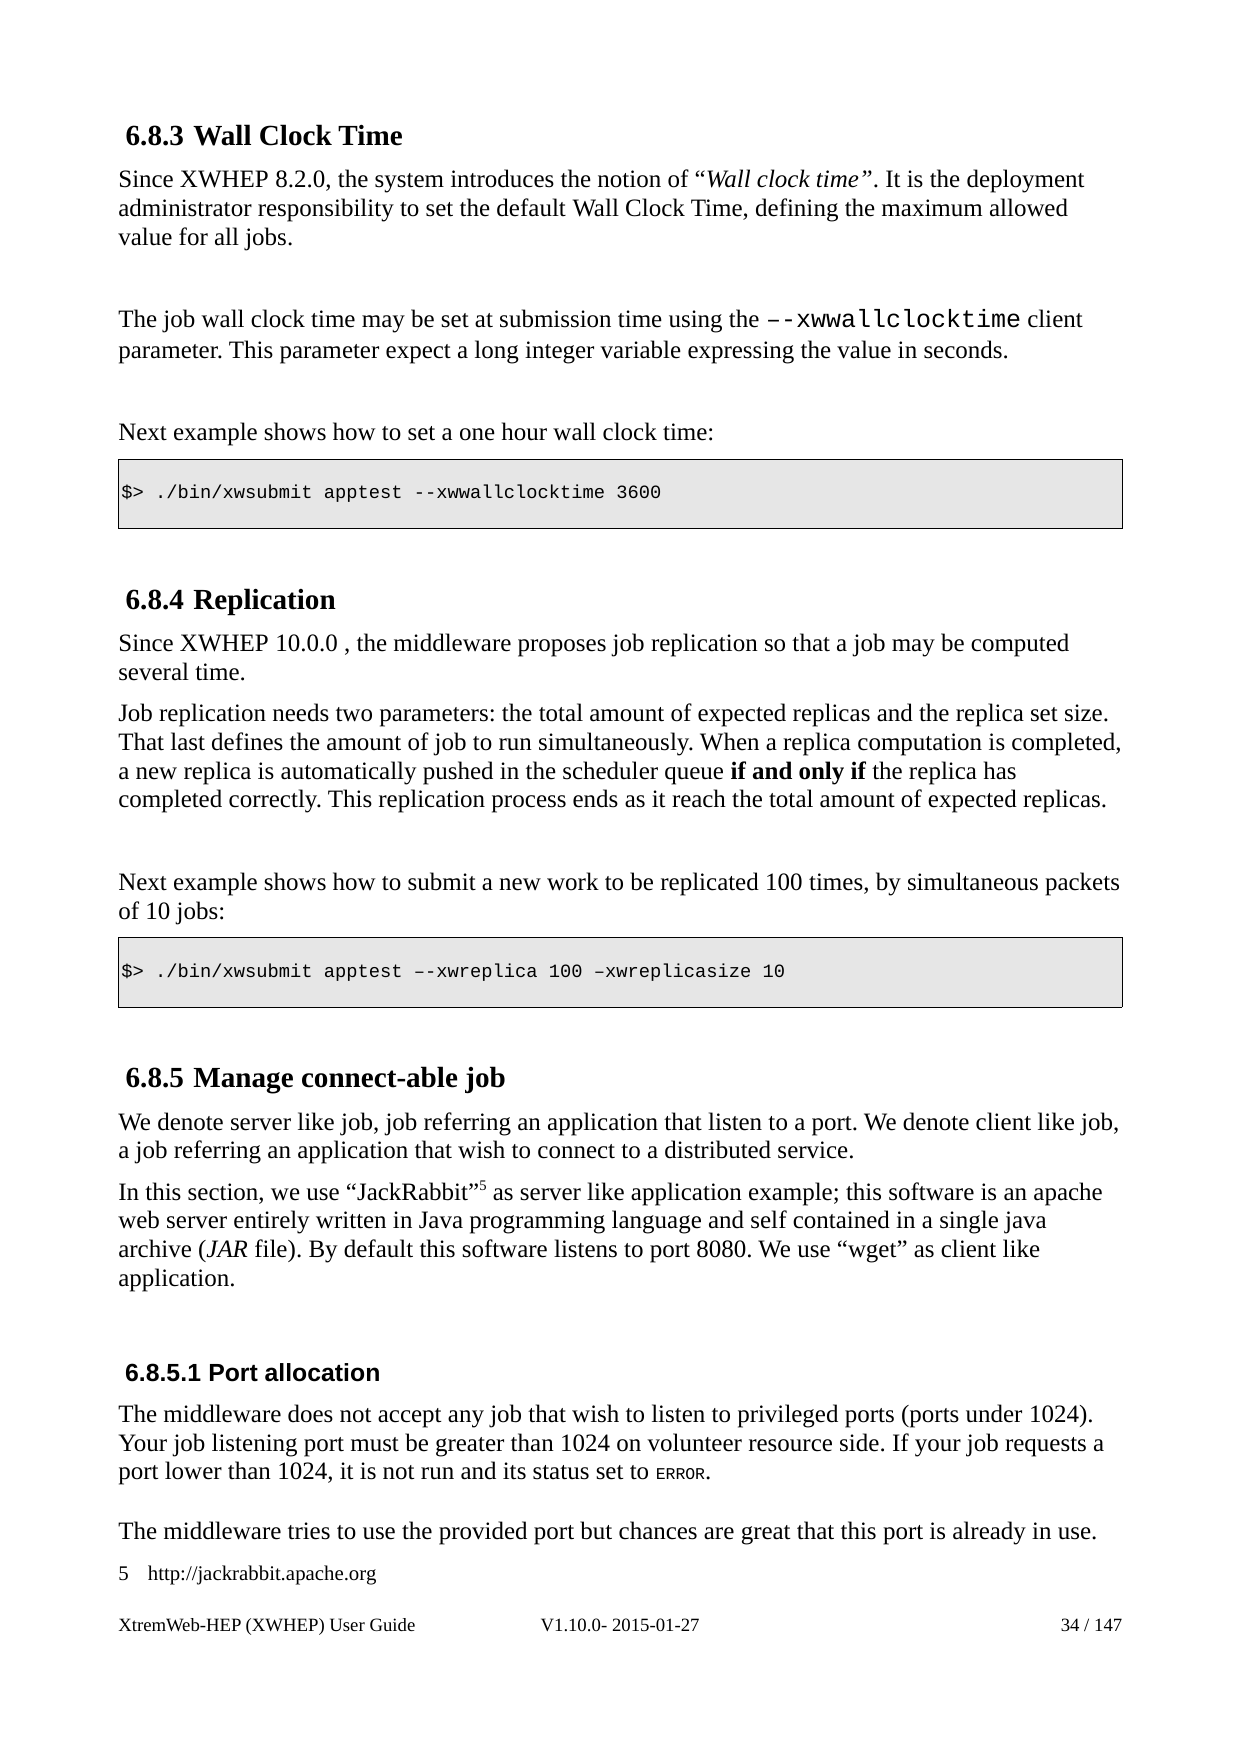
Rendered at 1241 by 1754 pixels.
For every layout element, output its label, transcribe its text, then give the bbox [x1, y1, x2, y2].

subtitle Manage connect-able job [118, 1061, 1122, 1094]
text Next example shows how to submit a new work to be replicated 100 times, by simultaneous packets of 10 jobs: [118, 867, 1122, 924]
text The job wall clock time may be set at submission time using the –-xwwallclocktime client parameter. This parameter expect a long integer variable expressing the value in seconds. [118, 304, 1122, 364]
subtitle Wall Clock Time [118, 118, 1122, 152]
text The middleware tries to use the provided port but chances are great that this port is already in use. [118, 1516, 1122, 1545]
text Job replication needs two parameters: the total amount of expected replicas and the replica set size. That last defines the amount of job to run simultaneously. When a replica computation is completed, a new replica is automatically pushed in the scheduler queue if and only if the replica has completed correctly. This replication process ends as it reach the total amount of expected replicas. [118, 698, 1122, 813]
subtitle Port allocation [118, 1358, 1122, 1386]
text Since XWHEP 10.0.0 , the middleware proposes job replication so that a job may be computed several time. [118, 628, 1122, 686]
text http://jackrabbit.apache.org [118, 1561, 1122, 1585]
text $> ./bin/xwsubmit apptest --xwwallclocktime 3600 [119, 480, 1122, 501]
text We denote server like job, job referring an application that listen to a port. We denote client like job, a job referring an application that wish to connect to a distributed service. [118, 1107, 1122, 1164]
text $> ./bin/xwsubmit apptest –-xwreplica 100 –xwreplicasize 10 [119, 958, 1122, 979]
subtitle Replication [118, 582, 1122, 616]
text The middleware does not accept any job that wish to listen to privileged ports (ports under 1024). Your job listening port must be greater than 1024 on volunteer resource side. If your job requests a port lower than 1024, it is not run and its status set to error. [118, 1399, 1122, 1487]
text Since XWHEP 8.2.0, the system introduces the notion of “Wall clock time”. It is the deployment administrator responsibility to set the default Wall Clock Time, defining the maximum allowed value for all jobs. [118, 164, 1122, 250]
text Next example shows how to set a one hour wall clock time: [118, 417, 1122, 446]
text In this section, we use “JackRabbit” as server like application example; this software is an apache web server entirely written in Java programming language and self contained in a single java archive (JAR file). By default this software listens to port 8080. We use “wget” as client like application. [118, 1177, 1122, 1292]
